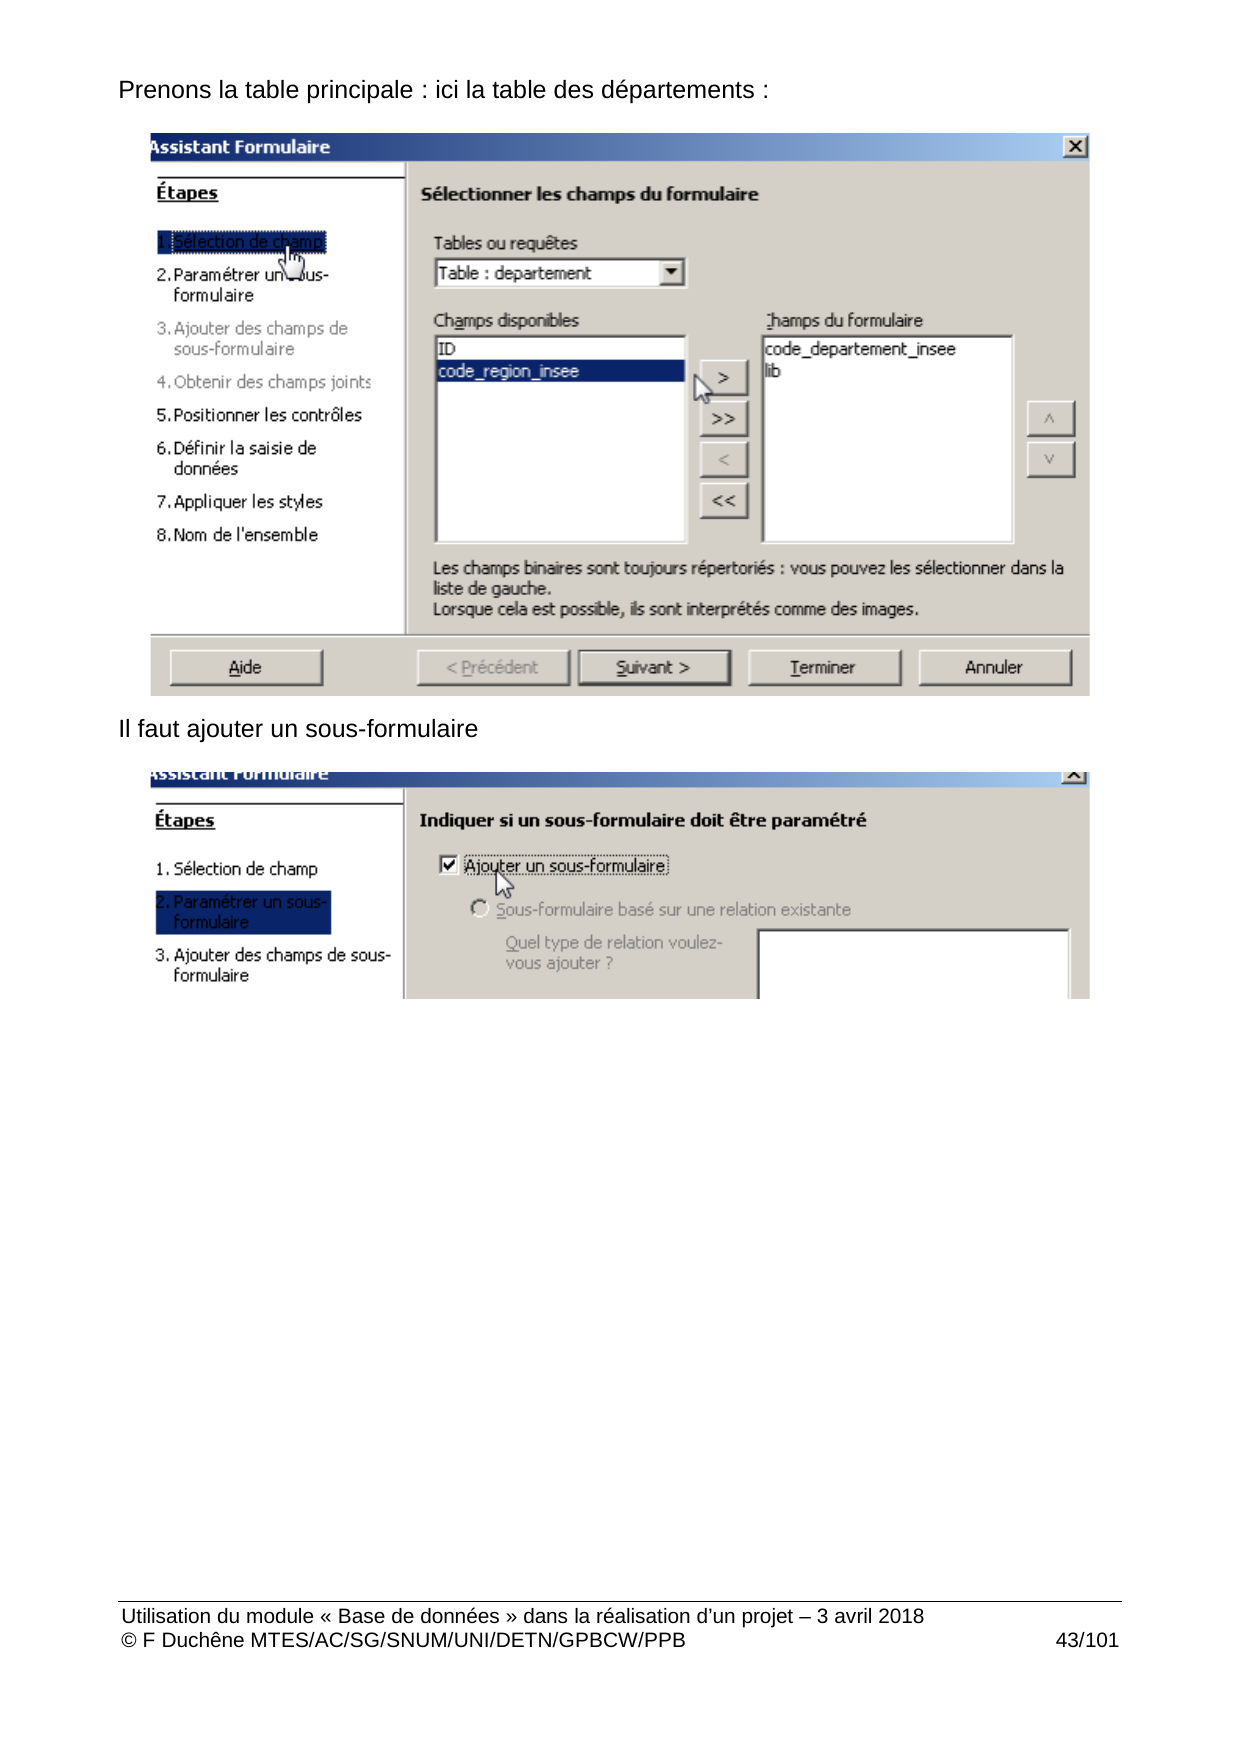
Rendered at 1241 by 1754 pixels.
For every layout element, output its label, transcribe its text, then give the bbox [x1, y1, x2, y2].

text Il faut ajouter un sous-formulaire [118, 714, 1122, 743]
text Prenons la table principale : ici la table des départements : [118, 75, 1122, 104]
picture [150, 772, 1090, 999]
